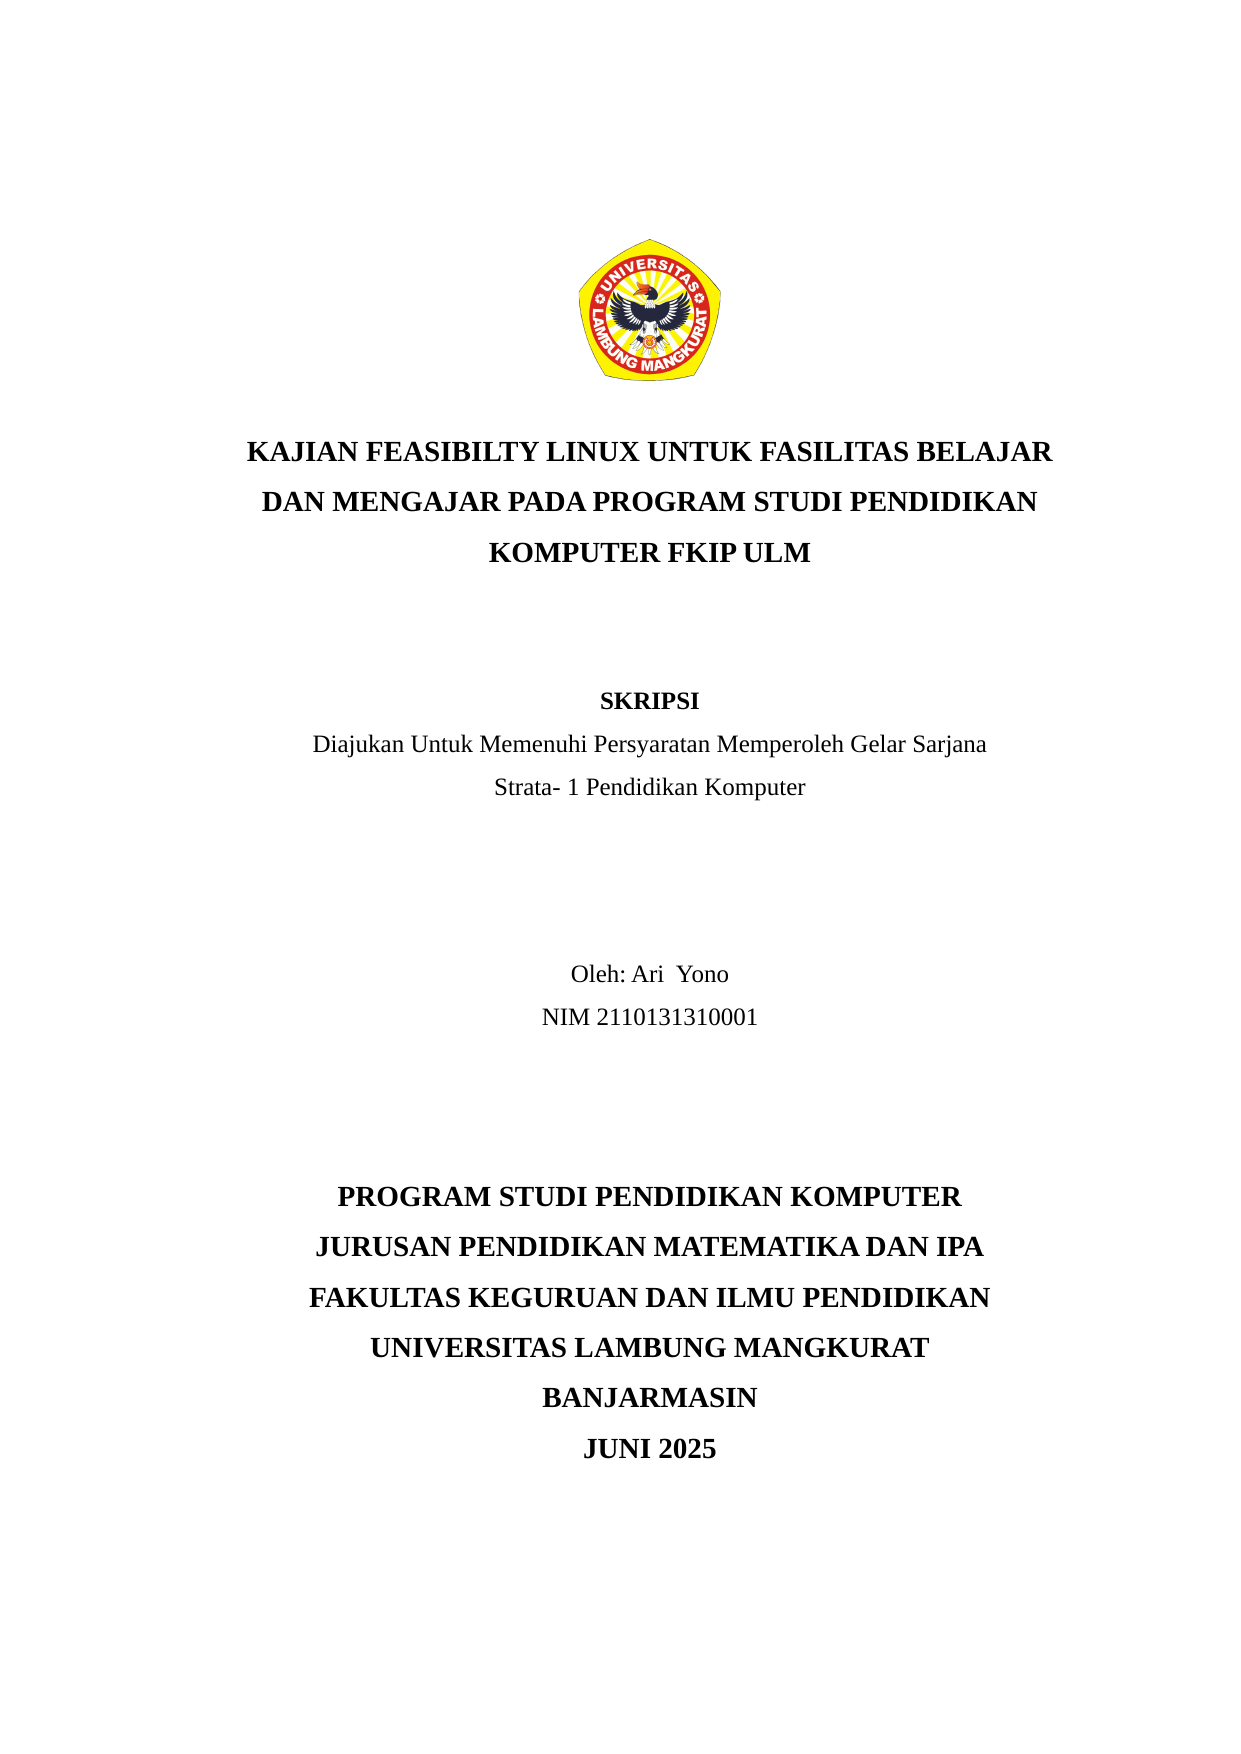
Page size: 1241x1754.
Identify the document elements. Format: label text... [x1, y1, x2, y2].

text PROGRAM STUDI PENDIDIKAN KOMPUTER [236, 1179, 1063, 1213]
text JUNI 2025 [236, 1431, 1063, 1464]
text JURUSAN PENDIDIKAN MATEMATIKA DAN IPA [236, 1229, 1063, 1263]
text Diajukan Untuk Memenuhi Persyaratan Memperoleh Gelar Sarjana [236, 729, 1063, 758]
text BANJARMASIN [236, 1381, 1063, 1414]
text Oleh: Ari Yono [236, 959, 1063, 988]
text KAJIAN FEASibilty Linux untuk fasilitas belajar dan mengajar pada PROGRAM STUDI PENDIDIKAN KOMPUTER FKIP ULM [236, 434, 1063, 568]
text NIM 2110131310001 [236, 1002, 1063, 1031]
text FAKULTAS KEGURUAN DAN ILMU PENDIDIKAN [236, 1280, 1063, 1313]
text Strata- 1 Pendidikan Komputer [236, 772, 1063, 801]
text UNIVERSITAS LAMBUNG MANGKURAT [236, 1330, 1063, 1364]
picture [578, 239, 721, 381]
text SKRIPSI [236, 686, 1063, 714]
